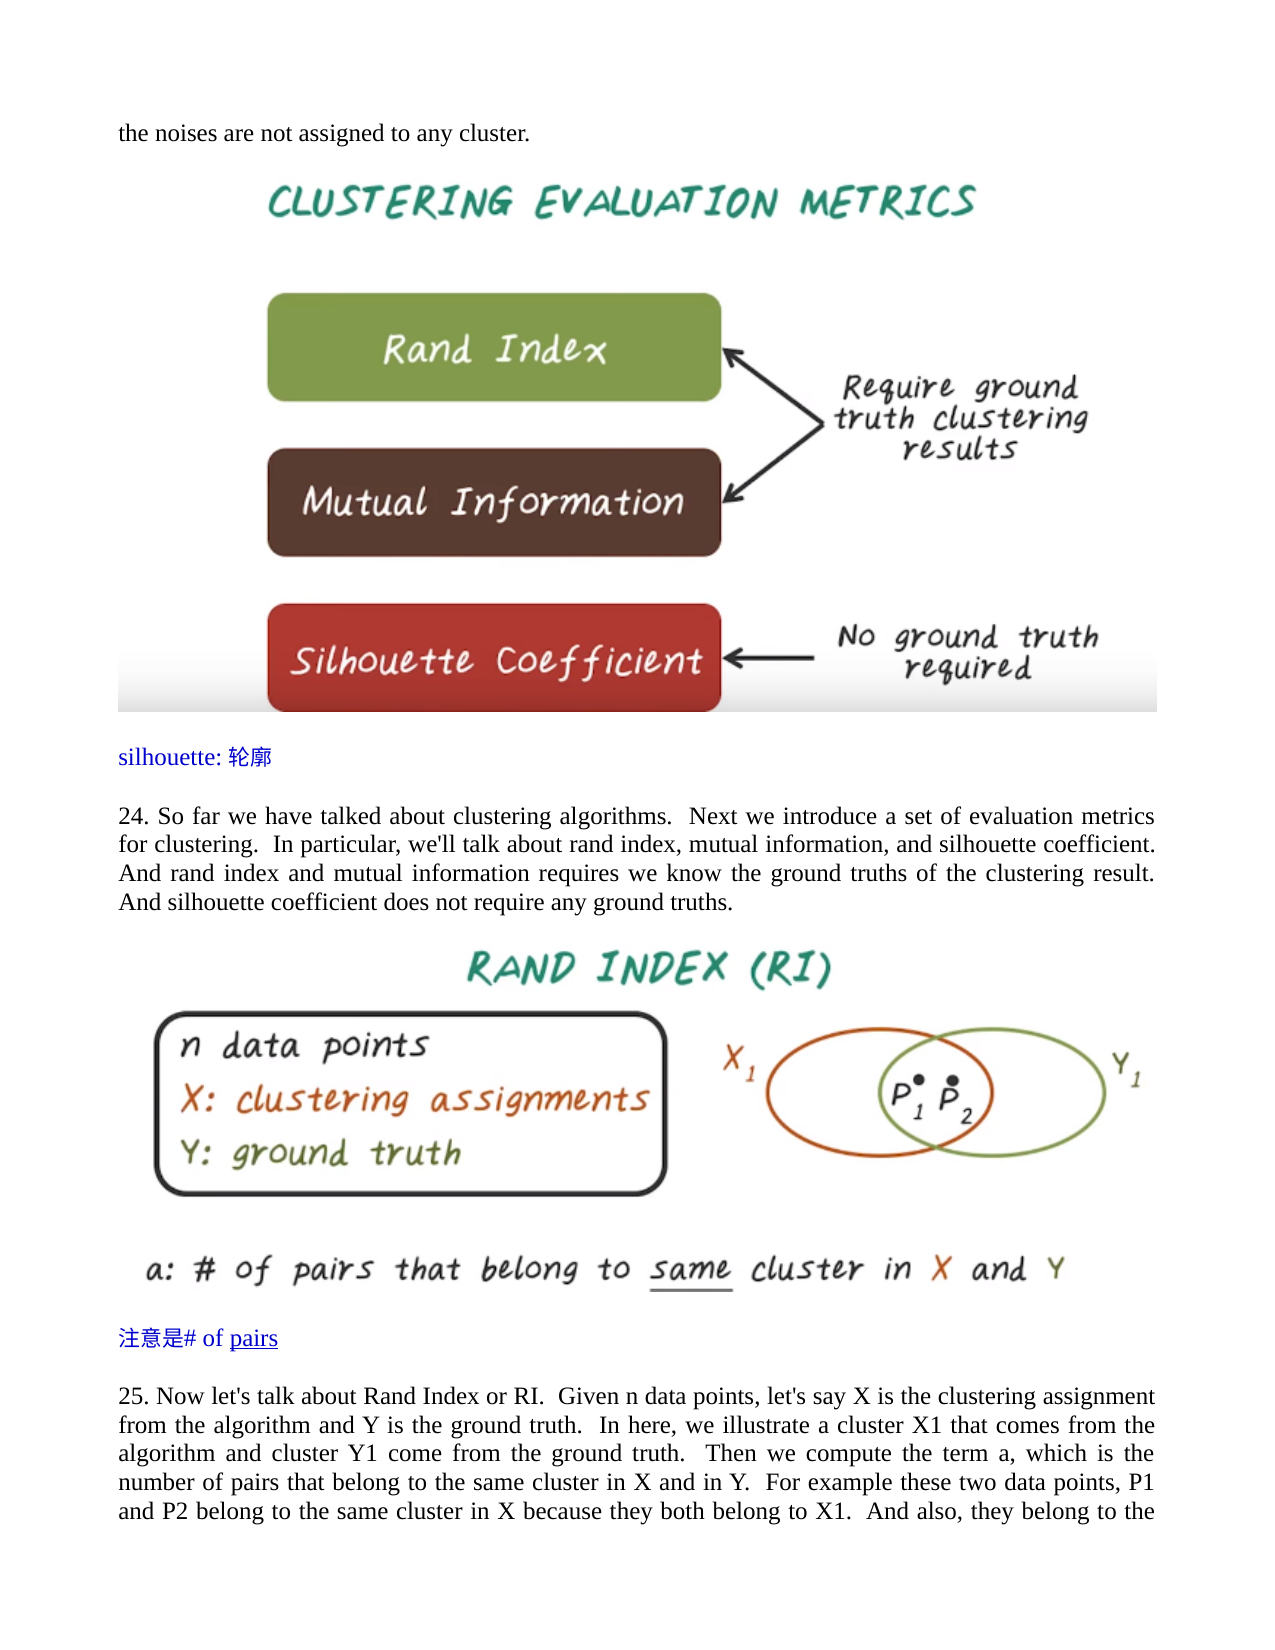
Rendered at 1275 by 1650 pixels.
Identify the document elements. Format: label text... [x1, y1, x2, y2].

picture [118, 944, 1157, 1292]
text 25. Now let's talk about Rand Index or RI. Given n data points, let's say X is the clustering assignment from the algorithm and Y is the ground truth. In here, we illustrate a cluster X1 that comes from the algorithm and cluster Y1 come from the ground truth. Then we compute the term a, which is the number of pairs that belong to the same cluster in X and in Y. For example these two data points, P1 and P2 belong to the same cluster in X because they both belong to X1. And also, they belong to the [118, 1381, 1157, 1525]
picture [118, 175, 1157, 712]
text silhouette: 轮廓 [118, 740, 1157, 772]
text the noises are not assigned to any cluster. [118, 118, 1157, 147]
text 注意是# of pairs [118, 1321, 1157, 1352]
text 24. So far we have talked about clustering algorithms. Next we introduce a set of evaluation metrics for clustering. In particular, we'll talk about rand index, mutual information, and silhouette coefficient. And rand index and mutual information requires we know the ground truths of the clustering result. And silhouette coefficient does not require any ground truths. [118, 801, 1157, 916]
